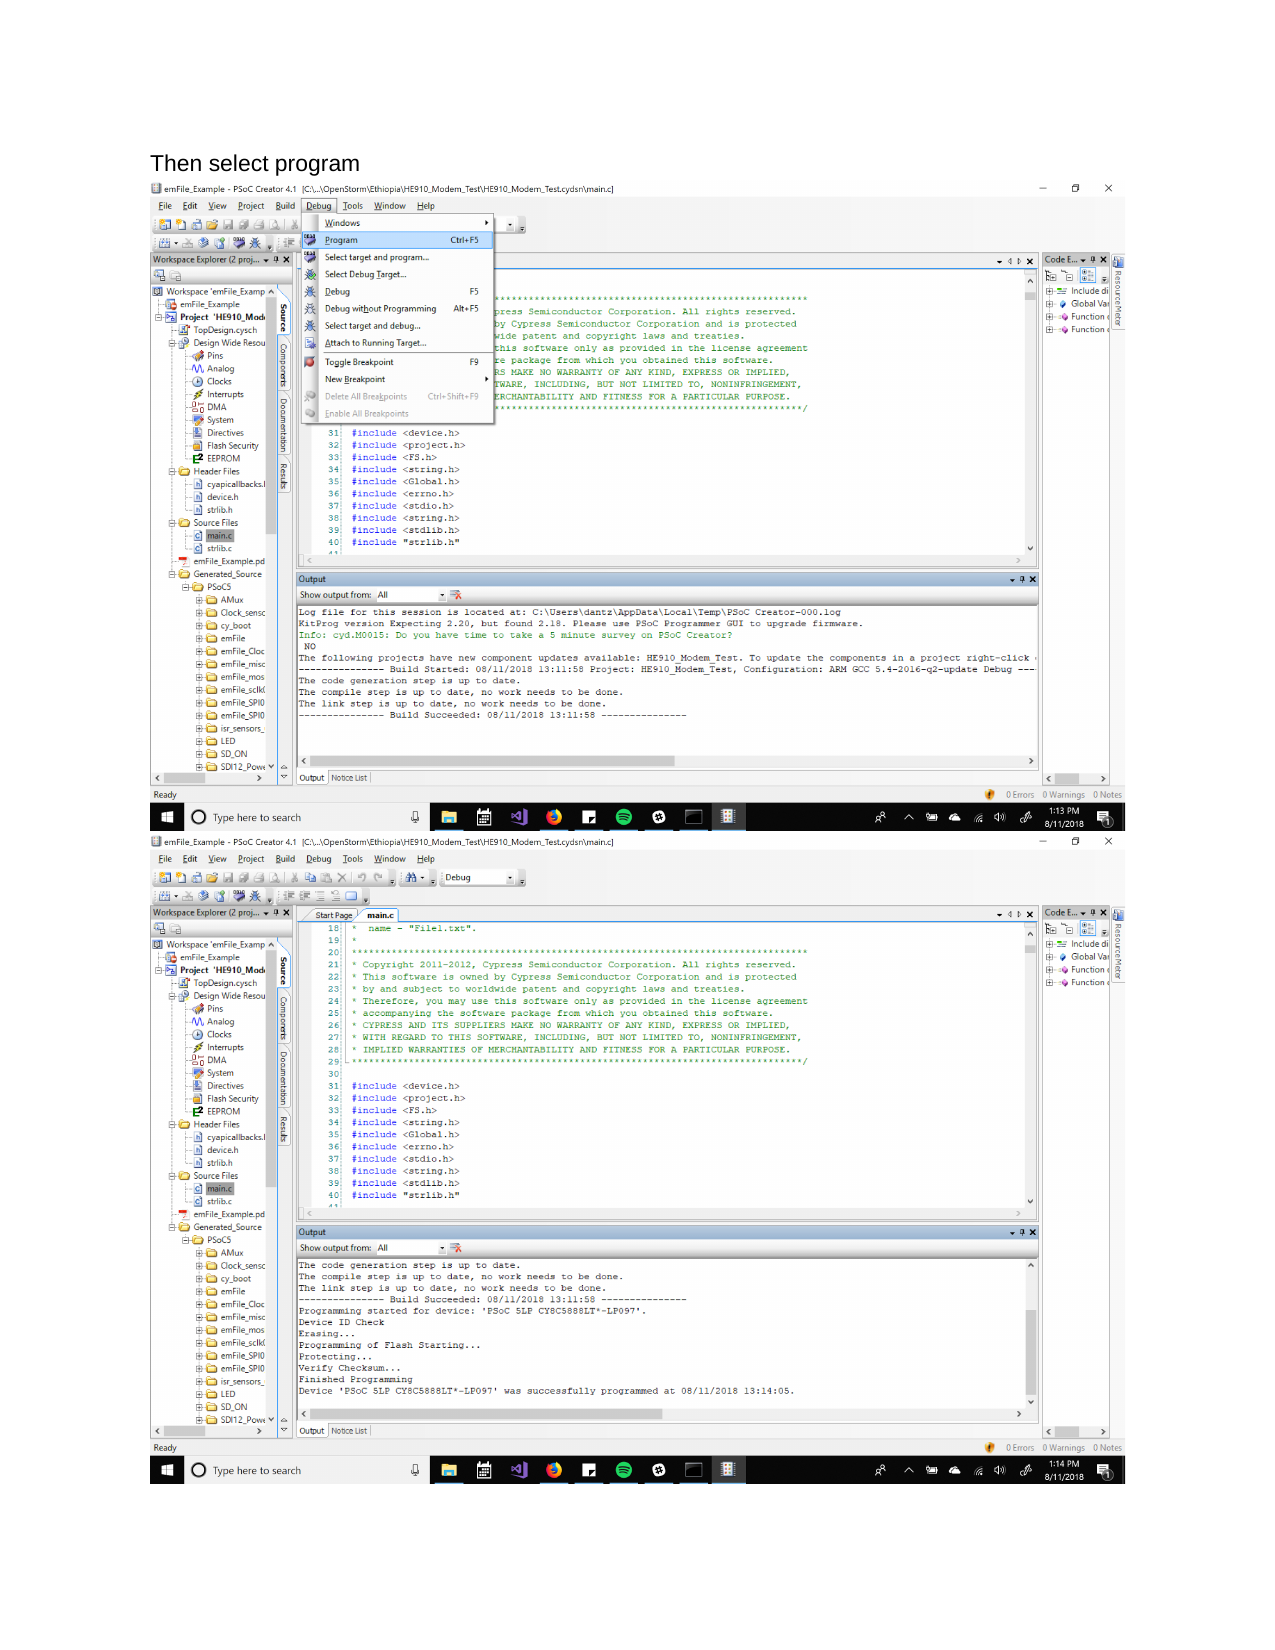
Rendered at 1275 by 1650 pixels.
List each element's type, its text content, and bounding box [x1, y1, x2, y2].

picture [150, 180, 1125, 831]
picture [150, 834, 1125, 1484]
text Then select program [150, 150, 1125, 176]
